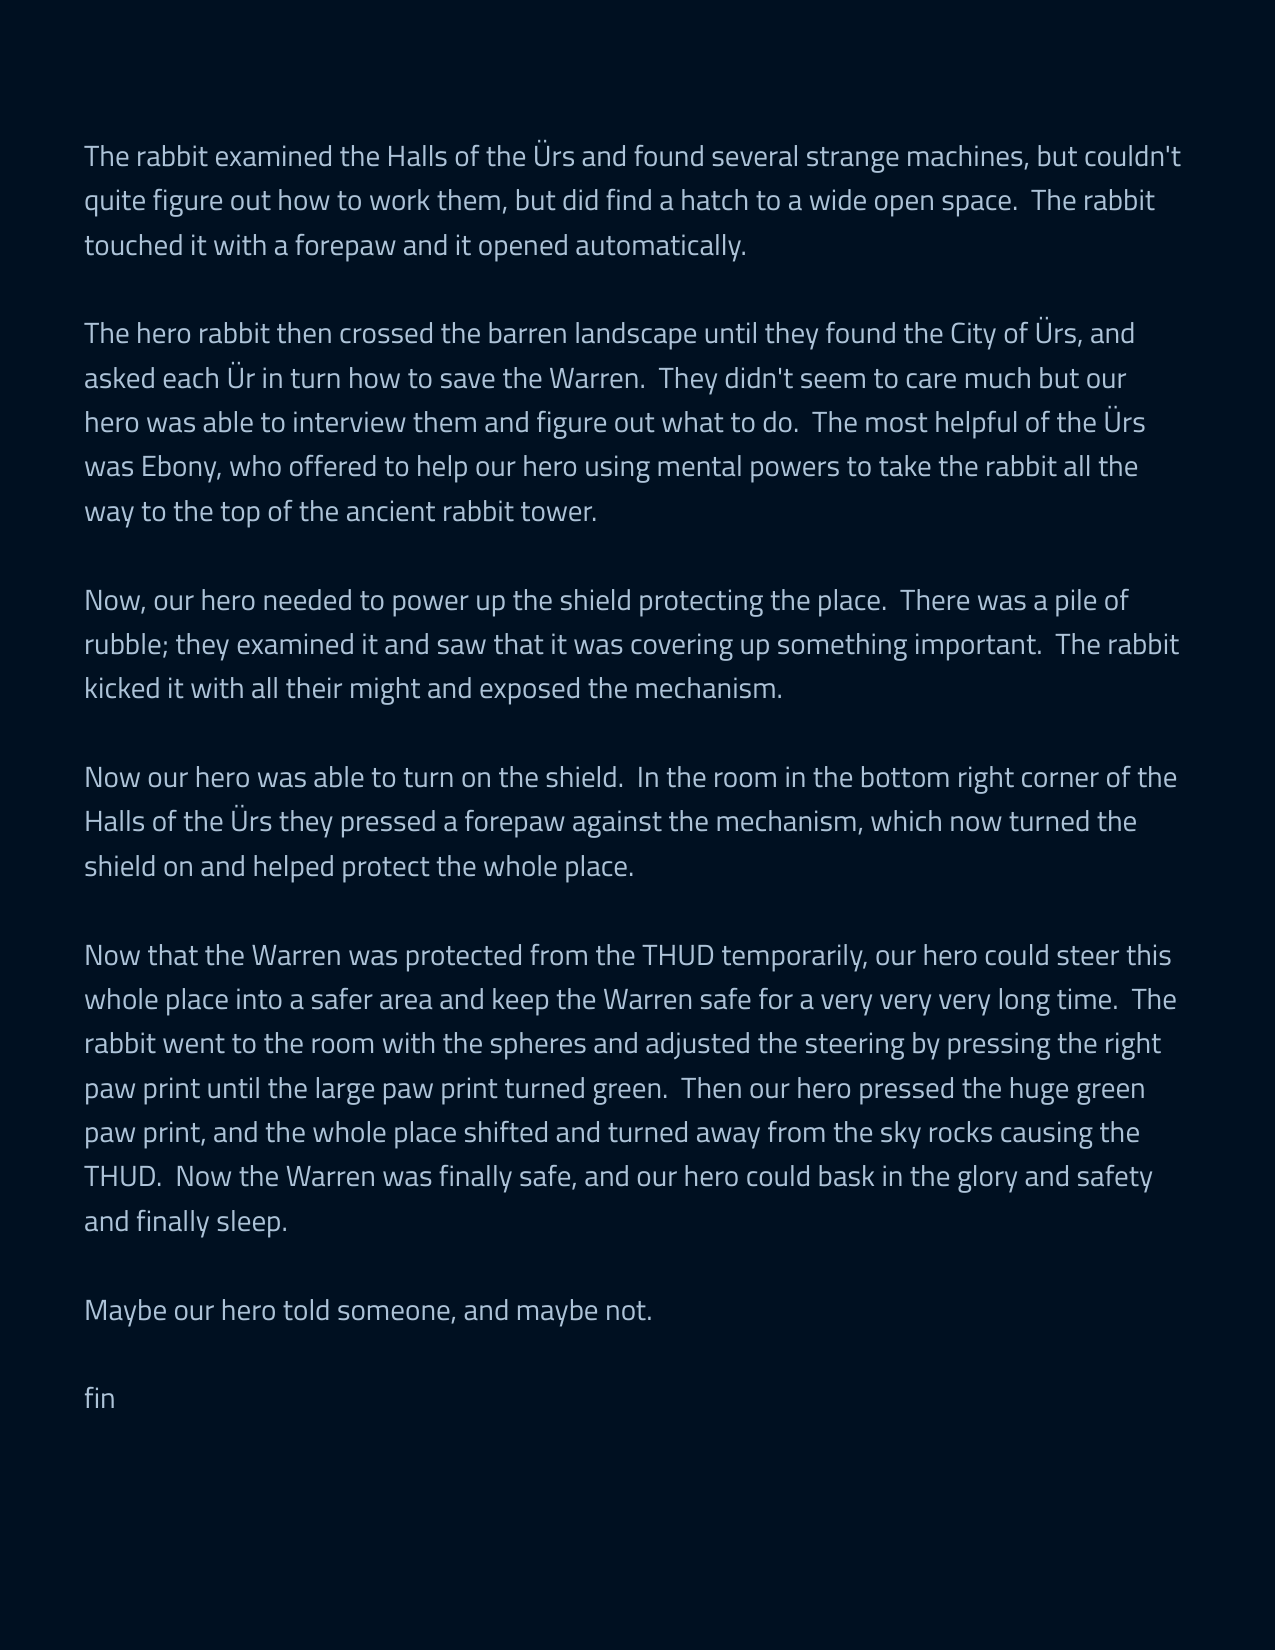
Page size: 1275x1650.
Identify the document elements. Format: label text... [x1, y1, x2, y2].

text The rabbit examined the Halls of the Ürs and found several strange machines, but couldn't quite figure out how to work them, but did find a hatch to a wide open space. The rabbit touched it with a forepaw and it opened automatically. [0, 133, 1275, 266]
text fin [0, 1376, 1275, 1420]
text The hero rabbit then crossed the barren landscape until they found the City of Ürs, and asked each Ür in turn how to save the Warren. They didn't seem to care much but our hero was able to interview them and figure out what to do. The most helpful of the Ürs was Ebony, who offered to help our hero using mental powers to take the rabbit all the way to the top of the ancient rabbit tower. [0, 311, 1275, 532]
text Now that the Warren was protected from the THUD temporarily, our hero could steer this whole place into a safer area and keep the Warren safe for a very very very long time. The rabbit went to the room with the spheres and adjusted the steering by pressing the right paw print until the large paw print turned green. Then our hero pressed the huge green paw print, and the whole place shifted and turned away from the sky rocks causing the THUD. Now the Warren was finally safe, and our hero could bask in the glory and safety and finally sleep. [0, 932, 1275, 1242]
text Now our hero was able to turn on the shield. In the room in the bottom right corner of the Halls of the Ürs they pressed a forepaw against the mechanism, which now turned the shield on and helped protect the whole place. [0, 754, 1275, 887]
text Now, our hero needed to power up the shield protecting the place. There was a pile of rubble; they examined it and saw that it was covering up something important. The rabbit kicked it with all their might and exposed the mechanism. [0, 577, 1275, 710]
text Maybe our hero told someone, and maybe not. [0, 1287, 1275, 1331]
